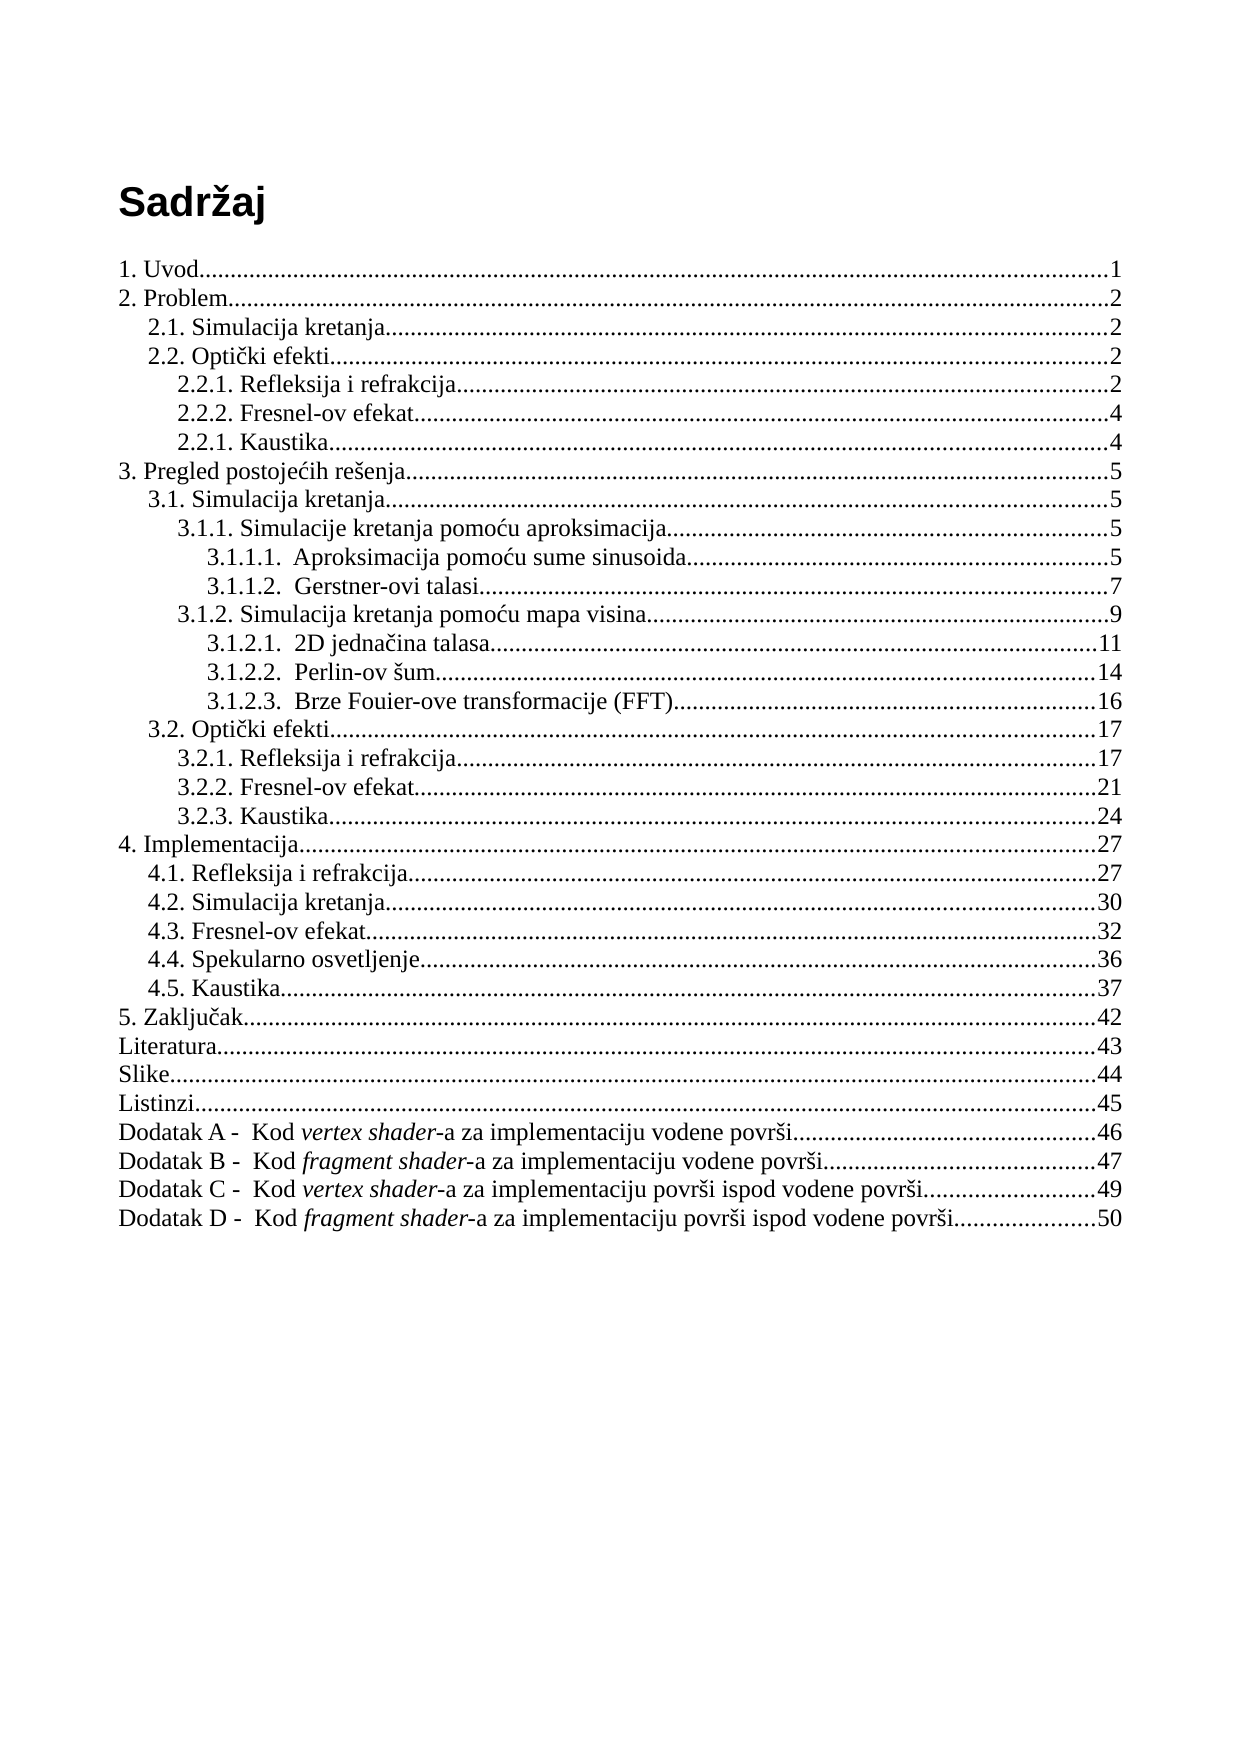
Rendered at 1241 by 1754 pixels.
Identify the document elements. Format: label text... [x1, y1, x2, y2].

text Slike 44 [118, 1059, 1122, 1088]
text 2.1. Simulacija kretanja 2 [148, 312, 1122, 341]
text 5. Zaključak 42 [118, 1002, 1122, 1031]
text Literatura 43 [118, 1031, 1122, 1059]
text 3.1.1. Simulacije kretanja pomoću aproksimacija 5 [177, 513, 1122, 542]
text 3.1.1.1. Aproksimacija pomoću sume sinusoida 5 [207, 542, 1122, 571]
text 3.1.2.1. 2D jednačina talasa 11 [207, 628, 1122, 657]
text 2.2.1. Refleksija i refrakcija 2 [177, 369, 1122, 398]
text 2.2.1. Kaustika 4 [177, 427, 1122, 456]
text 3.1.2. Simulacija kretanja pomoću mapa visina 9 [177, 599, 1122, 628]
text Sadržaj [118, 177, 1122, 225]
text Dodatak B - Kod fragment shader-a za implementaciju vodene površi 47 [118, 1146, 1122, 1174]
text 2.2. Optički efekti 2 [148, 341, 1122, 369]
text Listinzi 45 [118, 1088, 1122, 1117]
text 3.1. Simulacija kretanja 5 [148, 484, 1122, 513]
text 4.1. Refleksija i refrakcija 27 [148, 858, 1122, 887]
text 4.4. Spekularno osvetljenje 36 [148, 944, 1122, 973]
text 3.1.2.2. Perlin-ov šum 14 [207, 657, 1122, 686]
text 3.2. Optički efekti 17 [148, 714, 1122, 743]
text Dodatak A - Kod vertex shader-a za implementaciju vodene površi 46 [118, 1117, 1122, 1146]
text 4.2. Simulacija kretanja 30 [148, 887, 1122, 916]
text 1. Uvod 1 [118, 254, 1122, 283]
text 3.2.3. Kaustika 24 [177, 801, 1122, 829]
text Dodatak C - Kod vertex shader-a za implementaciju površi ispod vodene površi 49 [118, 1174, 1122, 1203]
text 4. Implementacija 27 [118, 829, 1122, 858]
text 2.2.2. Fresnel-ov efekat 4 [177, 398, 1122, 427]
text 3.1.1.2. Gerstner-ovi talasi 7 [207, 571, 1122, 599]
text 4.3. Fresnel-ov efekat 32 [148, 916, 1122, 944]
text 3. Pregled postojećih rešenja 5 [118, 456, 1122, 484]
text 2. Problem 2 [118, 283, 1122, 312]
text 3.1.2.3. Brze Fouier-ove transformacije (FFT) 16 [207, 686, 1122, 714]
text 3.2.1. Refleksija i refrakcija 17 [177, 743, 1122, 772]
text 4.5. Kaustika 37 [148, 973, 1122, 1002]
text Dodatak D - Kod fragment shader-a za implementaciju površi ispod vodene površi 50 [118, 1203, 1122, 1232]
text 3.2.2. Fresnel-ov efekat 21 [177, 772, 1122, 801]
